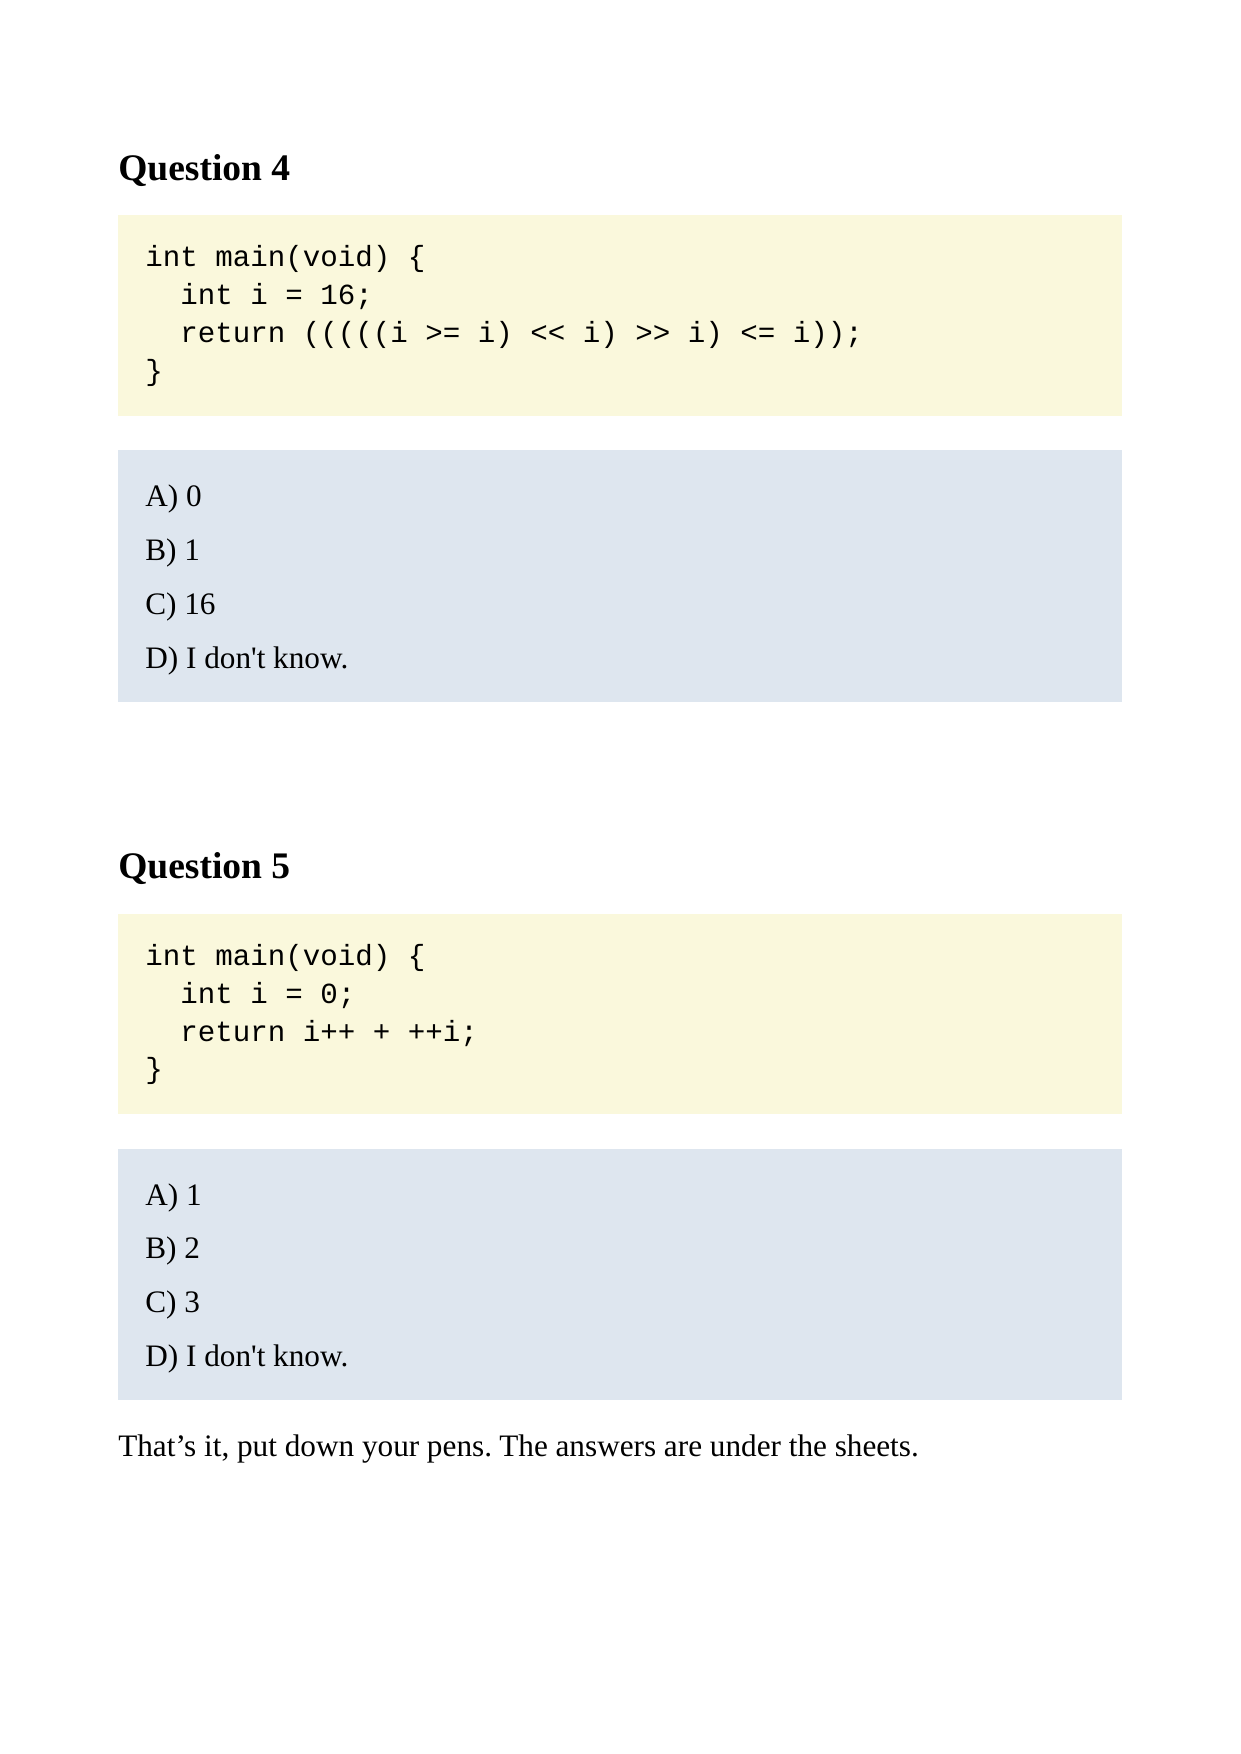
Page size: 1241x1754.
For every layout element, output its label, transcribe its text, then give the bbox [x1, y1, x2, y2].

title C) 3 [118, 1257, 1122, 1311]
title D) I don't know. [118, 1311, 1122, 1400]
text int main(void) { [118, 215, 1122, 253]
text return i++ + ++i; [118, 990, 1122, 1028]
title A) 0 [118, 450, 1122, 504]
title D) I don't know. [118, 612, 1122, 702]
text } [118, 1028, 1122, 1114]
title A) 1 [118, 1149, 1122, 1203]
text return (((((i >= i) << i) >> i) <= i)); [118, 291, 1122, 329]
text } [118, 329, 1122, 416]
title C) 16 [118, 558, 1122, 612]
title B) 2 [118, 1203, 1122, 1257]
subtitle Question 4 [118, 145, 1122, 188]
title B) 1 [118, 504, 1122, 558]
text int i = 16; [118, 253, 1122, 291]
text int main(void) { [118, 914, 1122, 952]
text int i = 0; [118, 952, 1122, 990]
subtitle Question 5 [118, 844, 1122, 887]
text That’s it, put down your pens. The answers are under the sheets. [118, 1418, 1122, 1466]
